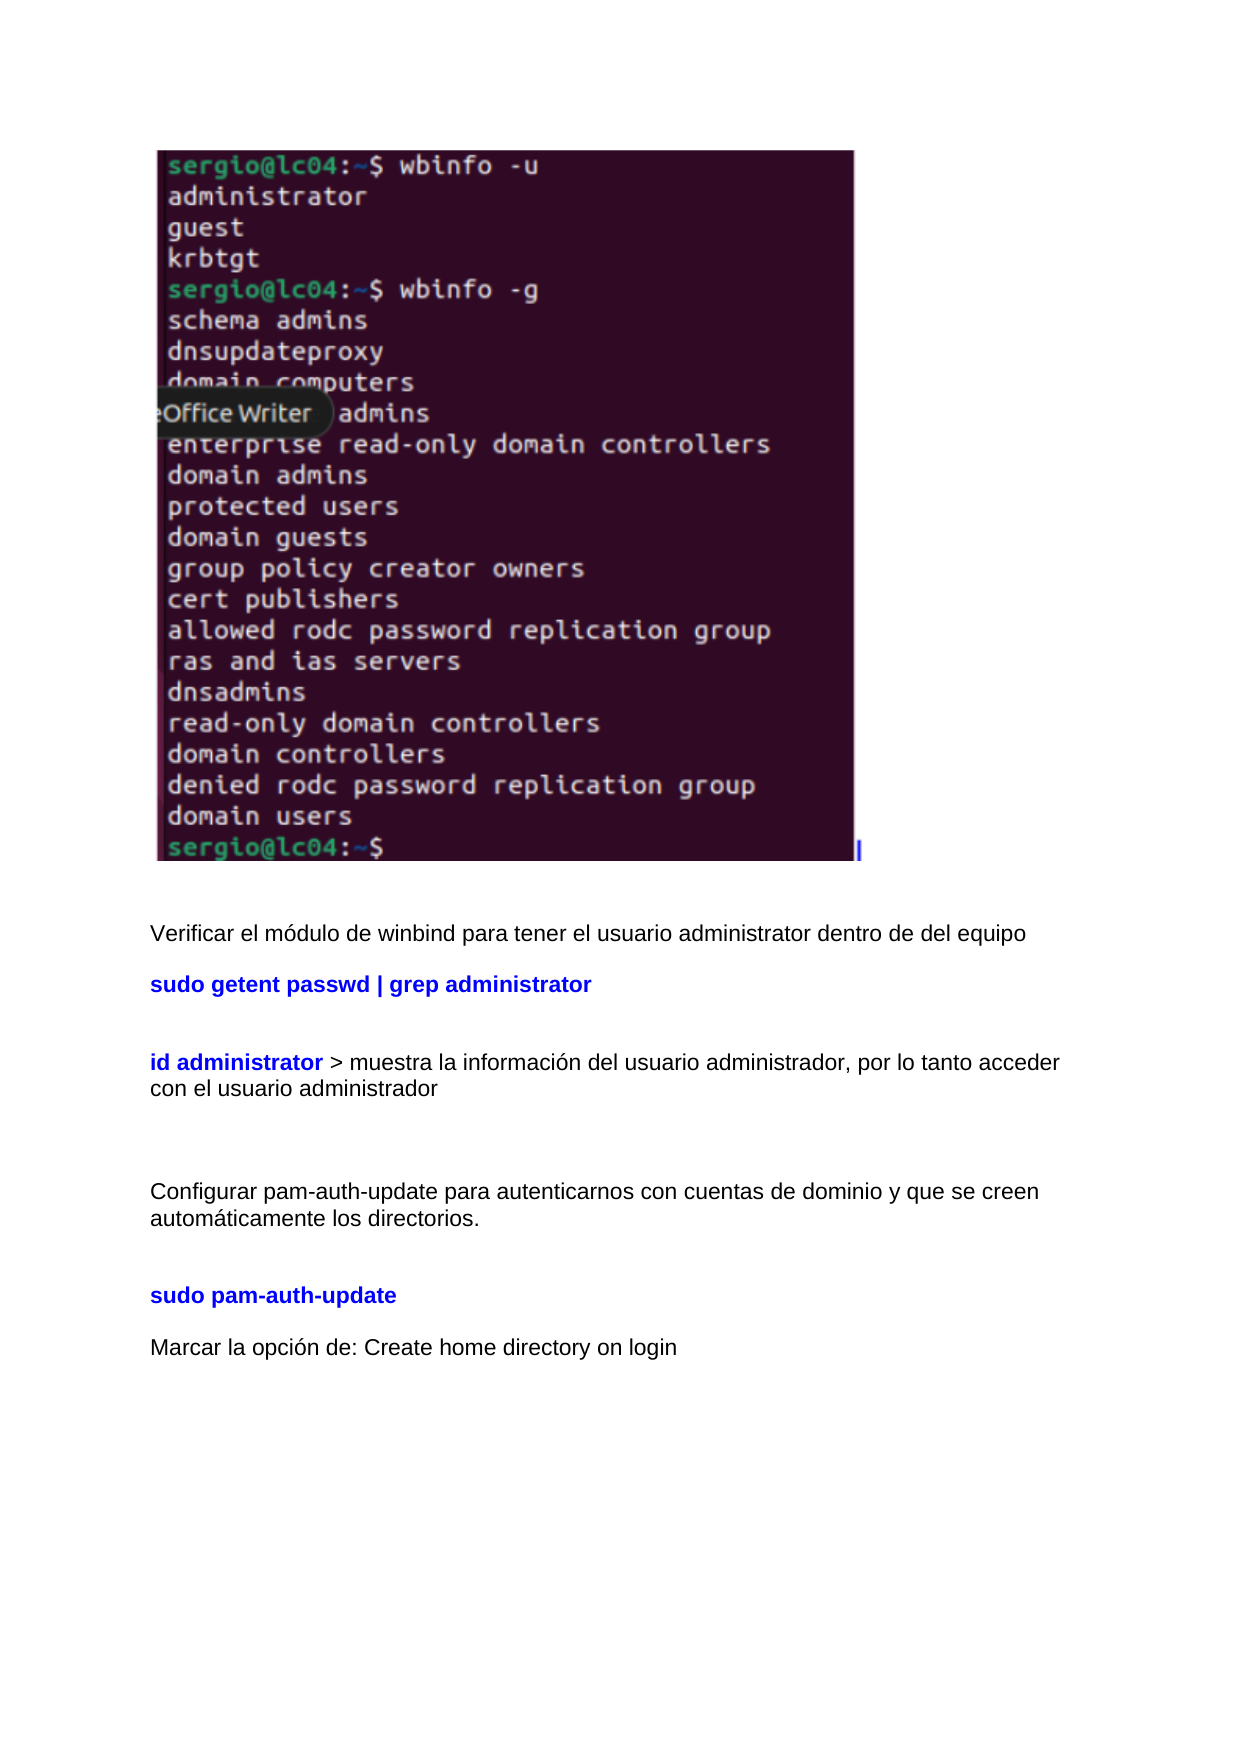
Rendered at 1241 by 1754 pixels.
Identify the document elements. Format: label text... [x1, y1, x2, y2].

text sudo pam-auth-update [150, 1256, 1090, 1308]
text sudo getent passwd | grep administrator [150, 971, 1090, 998]
text id administrator > muestra la información del usuario administrador, por lo tanto acceder con el usuario administrador [150, 1023, 1090, 1102]
text Verificar el módulo de winbind para tener el usuario administrator dentro de del equipo [150, 920, 1090, 946]
text Marcar la opción de: Create home directory on login [150, 1333, 1090, 1360]
picture [150, 150, 868, 861]
text Configurar pam-auth-update para autenticarnos con cuentas de dominio y que se creen automáticamente los directorios. [150, 1178, 1090, 1231]
